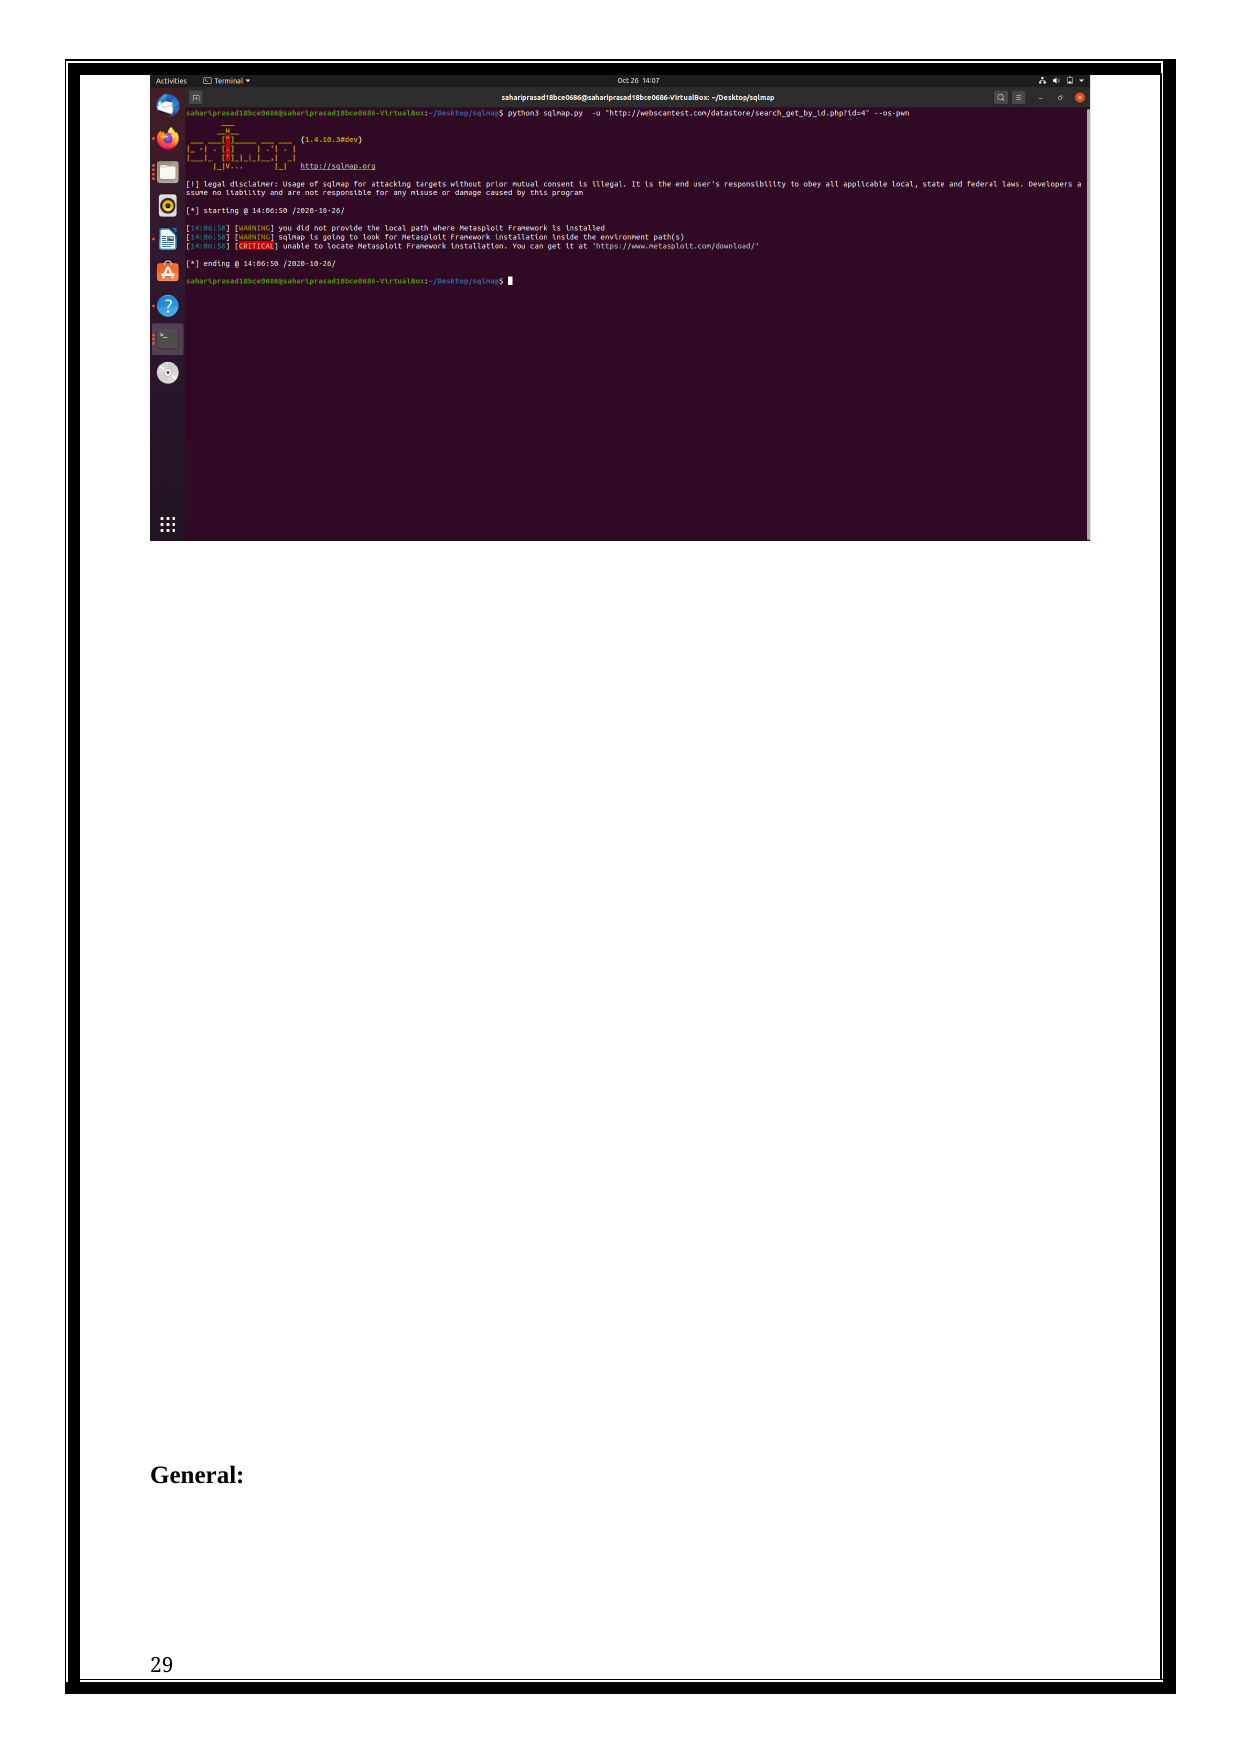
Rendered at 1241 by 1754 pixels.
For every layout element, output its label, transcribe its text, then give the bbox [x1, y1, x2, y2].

picture [150, 75, 1091, 541]
text General: [150, 1460, 1090, 1489]
